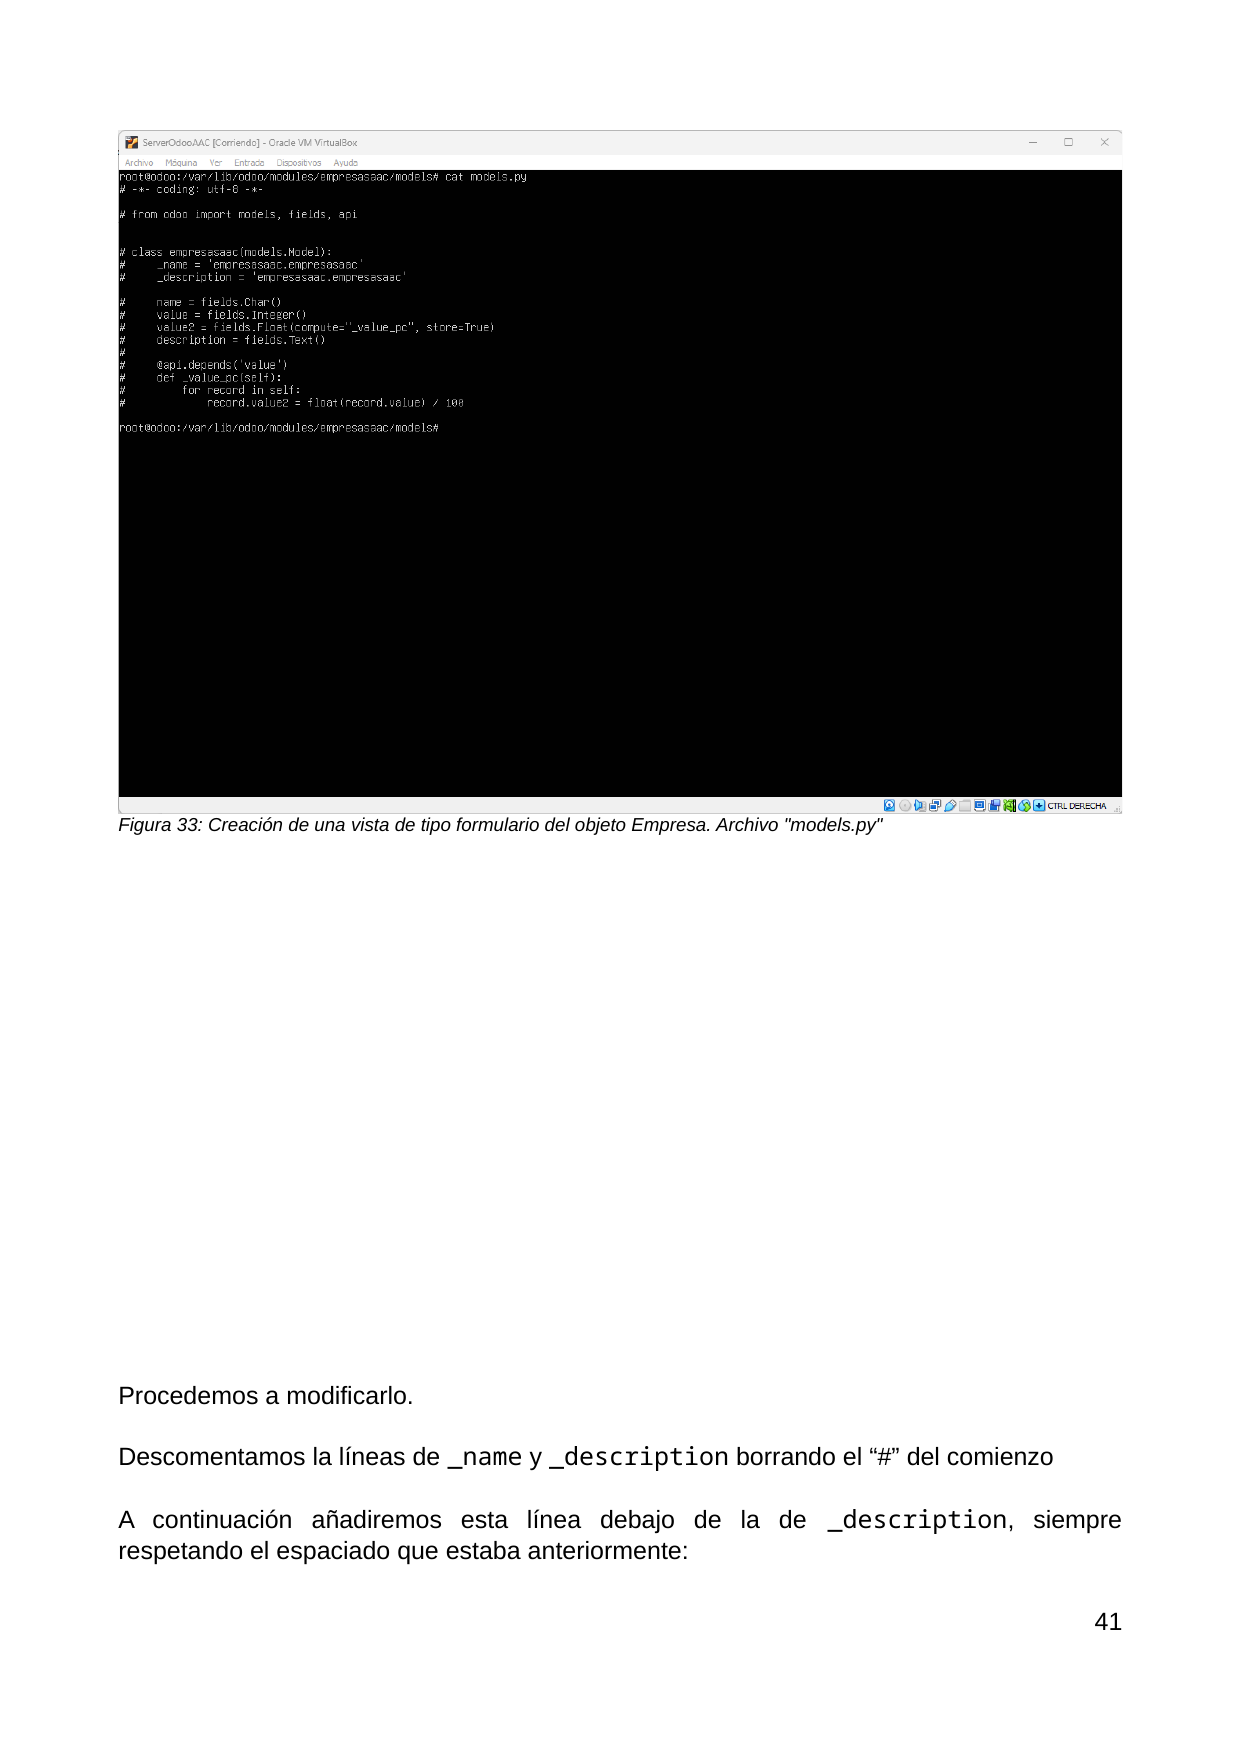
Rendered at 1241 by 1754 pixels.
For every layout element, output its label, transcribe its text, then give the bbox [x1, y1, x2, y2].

text Figura 33: Creación de una vista de tipo formulario del objeto Empresa. Archivo "models.py" [118, 814, 1122, 835]
text A continuación añadiremos esta línea debajo de la de _description, siempre respetando el espaciado que estaba anteriormente: [118, 1502, 1122, 1564]
text Procedemos a modificarlo. [118, 1381, 1122, 1410]
picture [118, 130, 1123, 814]
text Descomentamos la líneas de _name y _description borrando el “#” del comienzo [118, 1439, 1122, 1473]
